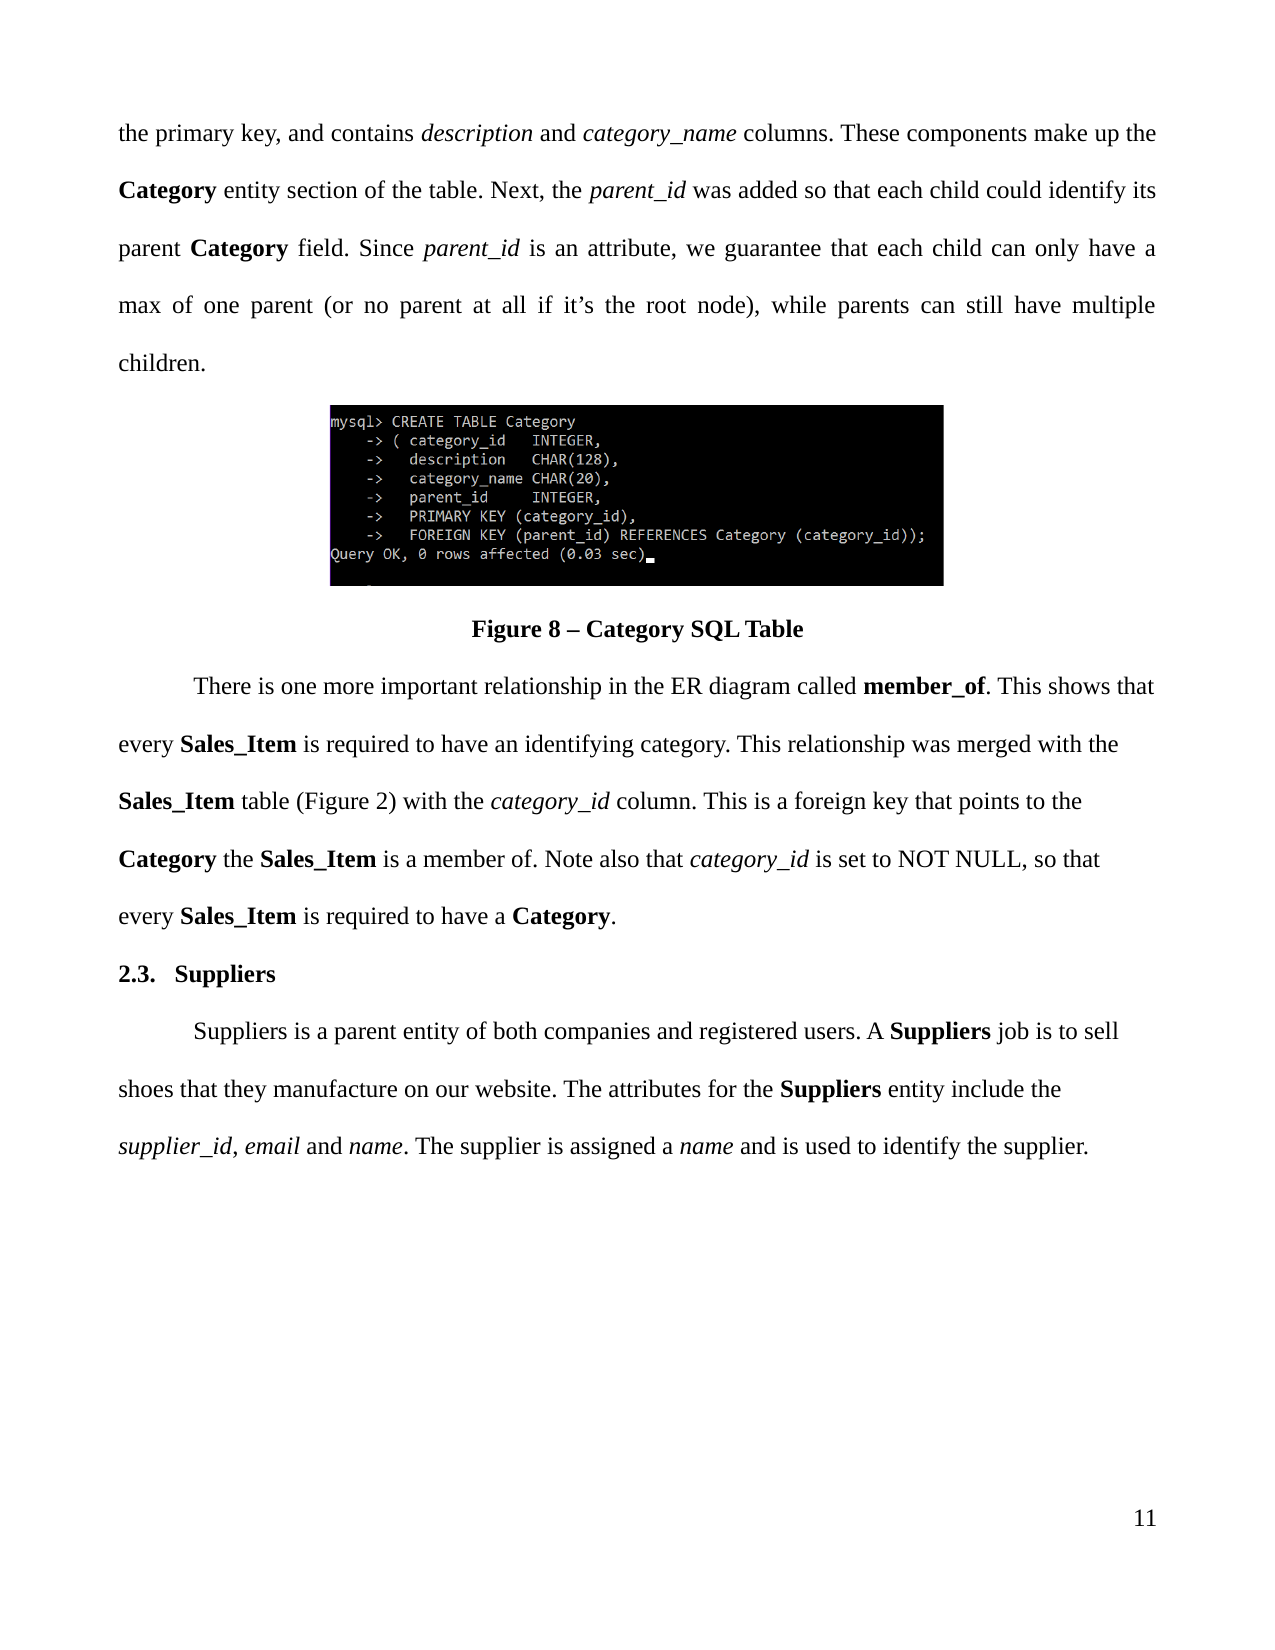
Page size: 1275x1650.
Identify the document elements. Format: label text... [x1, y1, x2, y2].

text the primary key, and contains description and category_name­­ columns. These components make up the Category entity section of the table. Next, the parent_id was added so that each child could identify its parent Category field. Since parent_id is an attribute, we guarantee that each child can only have a max of one parent (or no parent at all if it’s the root node), while parents can still have multiple children. [118, 118, 1157, 377]
text There is one more important relationship in the ER diagram called member_of. This shows that every Sales­_Item is required to have an identifying category. This relationship was merged with the Sales_Item table (Figure 2) with the category_id column. This is a foreign key that points to the Category the Sales_Item is a member of. Note also that category_id is set to NOT NULL, so that every Sales_Item is required to have a Category. [118, 671, 1157, 930]
text Figure 8 – Category SQL Table [118, 614, 1157, 643]
picture [329, 405, 944, 586]
text Suppliers is a parent entity of both companies and registered users. A Suppliers job is to sell shoes that they manufacture on our website. The attributes for the Suppliers entity include the supplier_id, email and name. The supplier is assigned a name and is used to identify the supplier. [118, 1016, 1157, 1160]
subtitle Suppliers [118, 959, 1157, 988]
